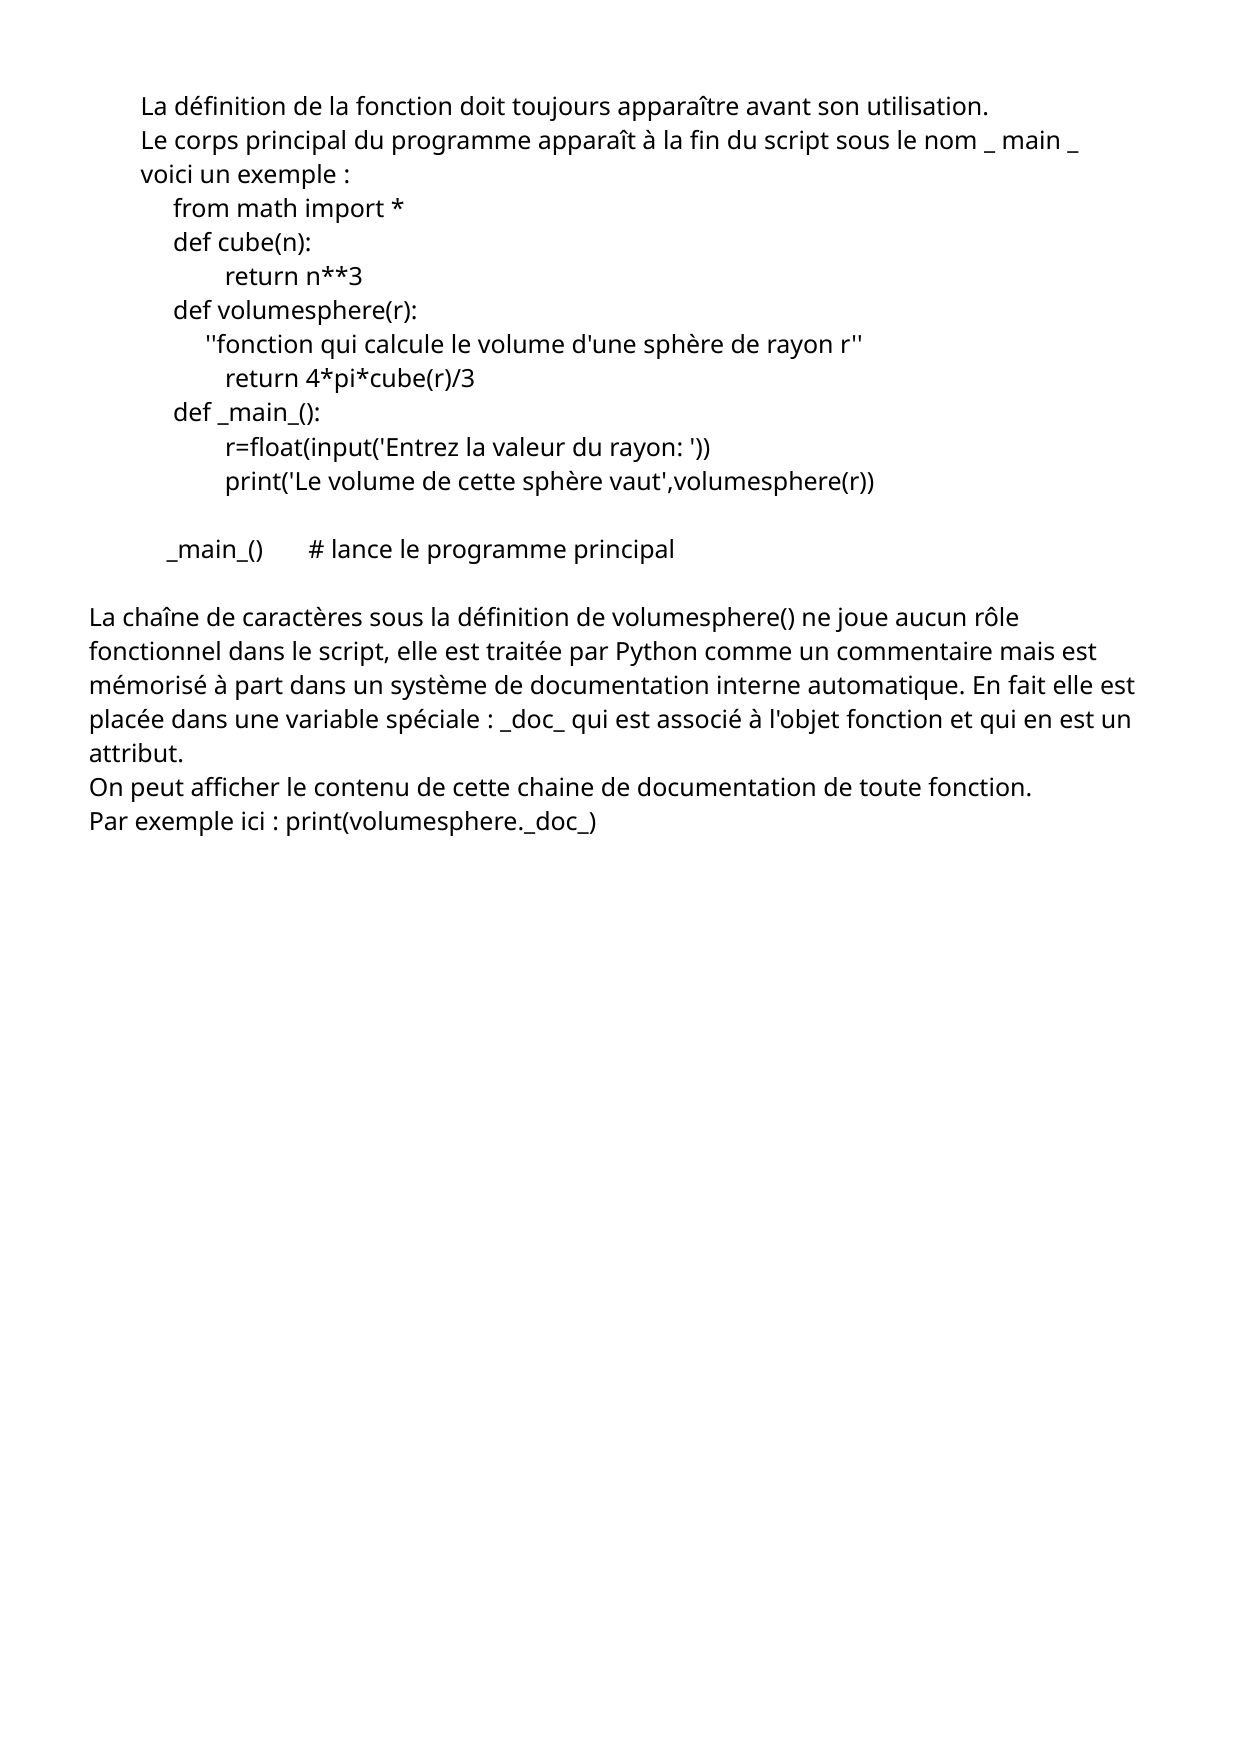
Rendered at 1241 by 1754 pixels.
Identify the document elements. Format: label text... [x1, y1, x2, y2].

text print('Le volume de cette sphère vaut',volumesphere(r)) [88, 463, 1152, 497]
text ''fonction qui calcule le volume d'une sphère de rayon r'' [88, 327, 1152, 361]
text return 4*pi*cube(r)/3 [88, 361, 1152, 395]
text def volumesphere(r): [88, 293, 1152, 327]
text return n**3 [88, 259, 1152, 293]
text La chaîne de caractères sous la définition de volumesphere() ne joue aucun rôle fonctionnel dans le script, elle est traitée par Python comme un commentaire mais est mémorisé à part dans un système de documentation interne automatique. En fait elle est placée dans une variable spéciale : _doc_ qui est associé à l'objet fonction et qui en est un attribut. [88, 599, 1152, 770]
text _main_() # lance le programme principal [88, 531, 1152, 565]
text voici un exemple : [88, 157, 1152, 191]
text def cube(n): [88, 225, 1152, 259]
text Par exemple ici : print(volumesphere._doc_) [88, 804, 1152, 838]
text On peut afficher le contenu de cette chaine de documentation de toute fonction. [88, 770, 1152, 804]
text from math import * [88, 191, 1152, 225]
text La définition de la fonction doit toujours apparaître avant son utilisation. [88, 88, 1152, 123]
text r=float(input('Entrez la valeur du rayon: ')) [88, 429, 1152, 463]
text Le corps principal du programme apparaît à la fin du script sous le nom _ main _ [88, 123, 1152, 157]
text def _main_(): [88, 395, 1152, 429]
